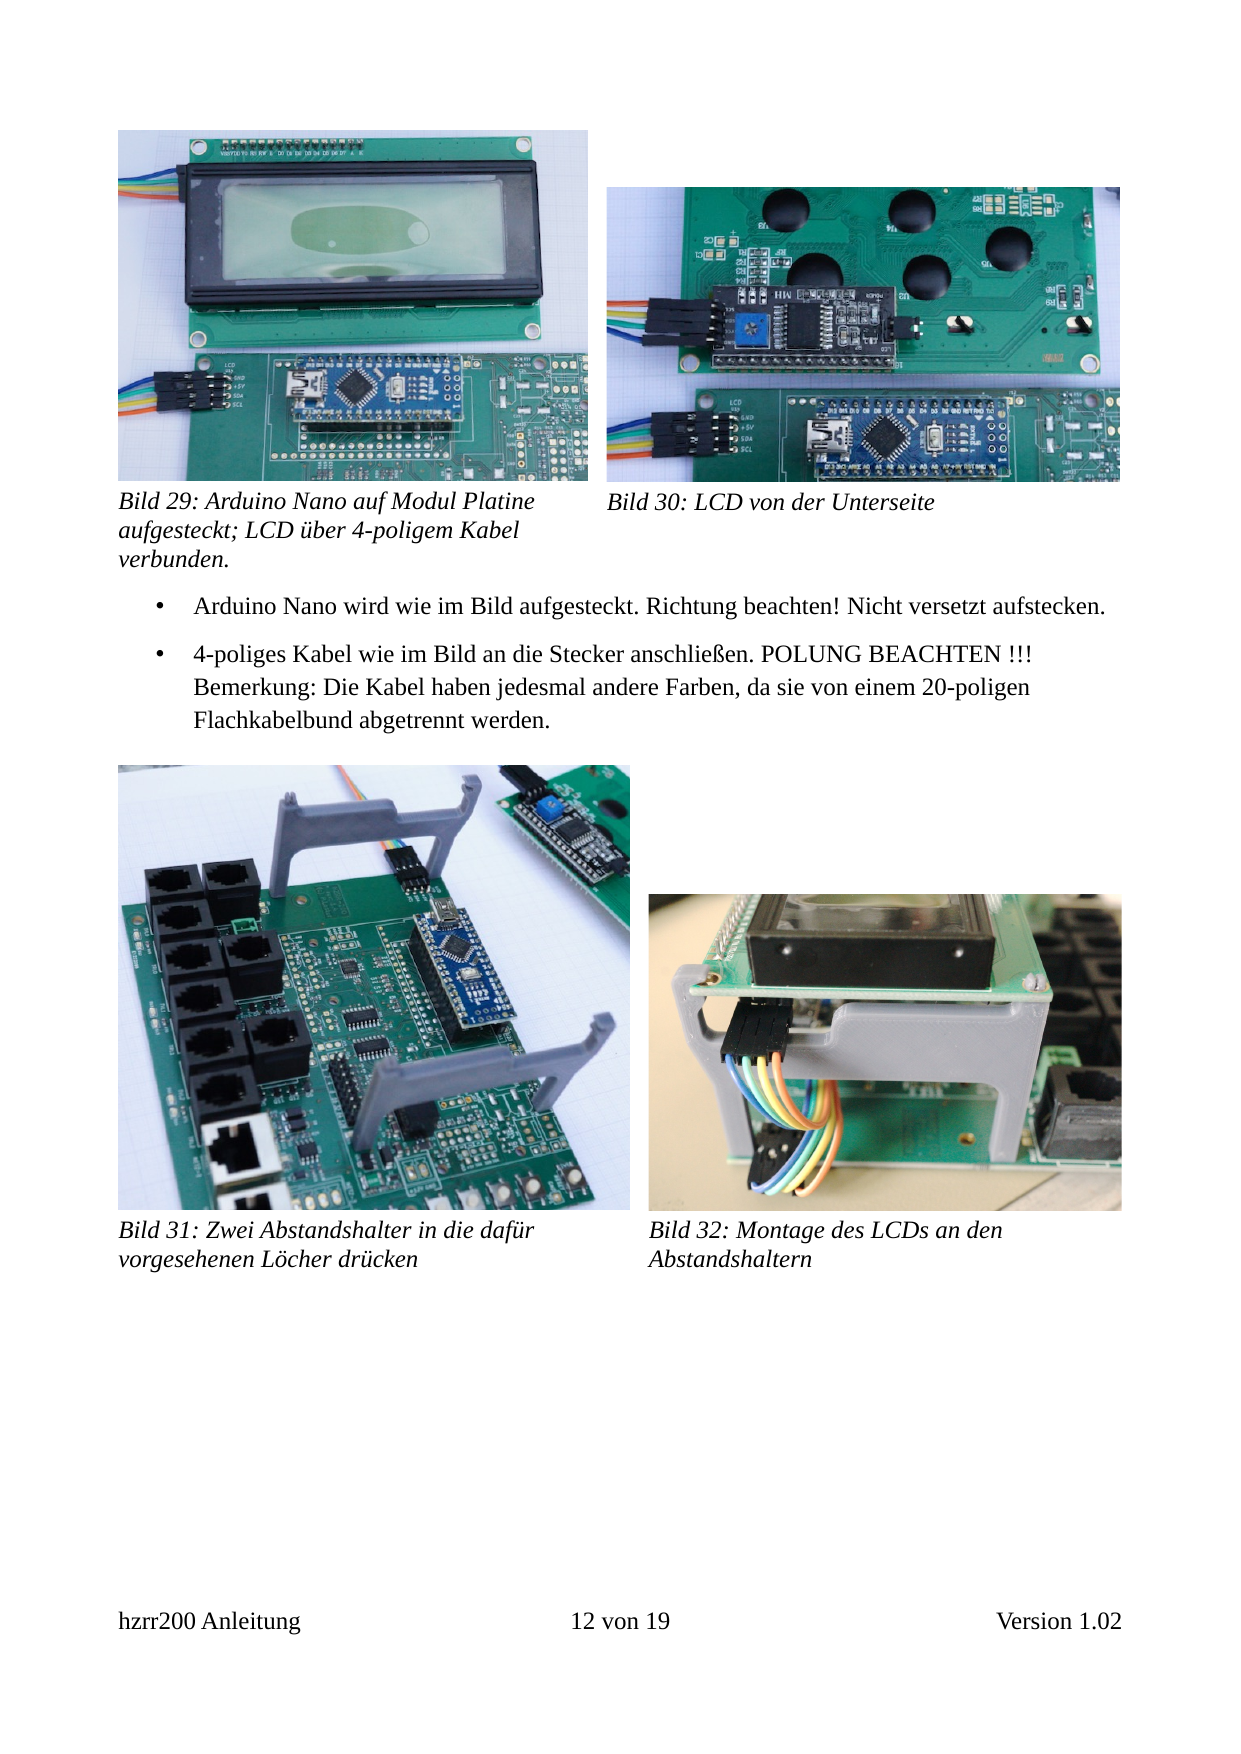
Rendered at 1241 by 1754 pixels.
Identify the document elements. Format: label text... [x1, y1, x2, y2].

text Bild 31: Zwei Abstandshalter in die dafür vorgesehenen Löcher drücken [118, 1210, 630, 1272]
picture [118, 130, 588, 481]
text Bild 29: Arduino Nano auf Modul Platine aufgesteckt; LCD über 4-poligem Kabel verbunden. [118, 481, 588, 572]
picture [606, 187, 1120, 482]
picture [648, 894, 1122, 1211]
text Bild 30: LCD von der Unterseite [607, 482, 1120, 515]
list Arduino Nano wird wie im Bild aufgesteckt. Richtung beachten! Nicht versetzt aufstecken. [156, 591, 1122, 620]
picture [118, 765, 630, 1210]
text Bild 32: Montage des LCDs an den Abstandshaltern [648, 1211, 1122, 1273]
list 4-poliges Kabel wie im Bild an die Stecker anschließen. POLUNG BEACHTEN !!! Bemerkung: Die Kabel haben jedesmal andere Farben, da sie von einem 20-poligen Flachkabelbund abgetrennt werden. [156, 639, 1122, 734]
